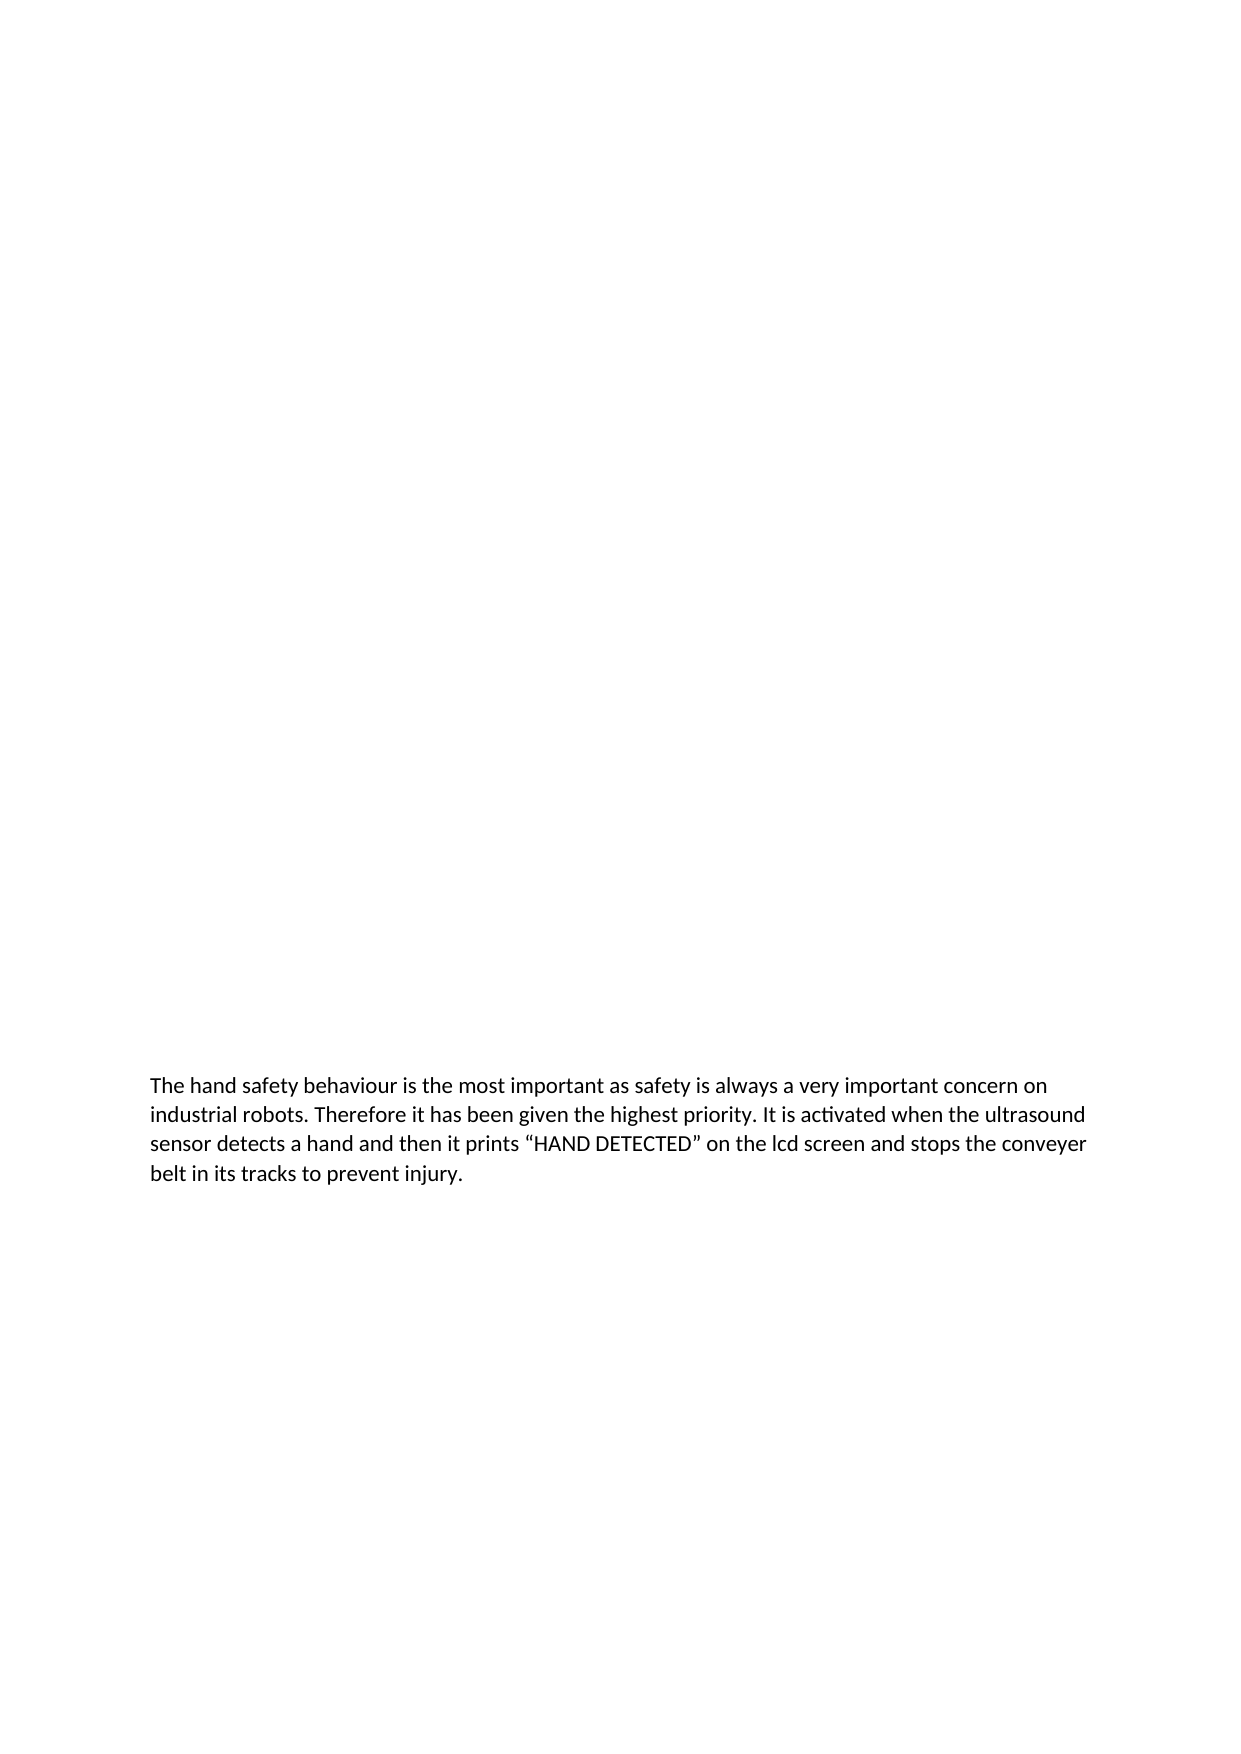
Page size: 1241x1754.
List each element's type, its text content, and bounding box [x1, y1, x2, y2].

text The hand safety behaviour is the most important as safety is always a very important concern on industrial robots. Therefore it has been given the highest priority. It is activated when the ultrasound sensor detects a hand and then it prints “HAND DETECTED” on the lcd screen and stops the conveyer belt in its tracks to prevent injury. [150, 1071, 1090, 1187]
